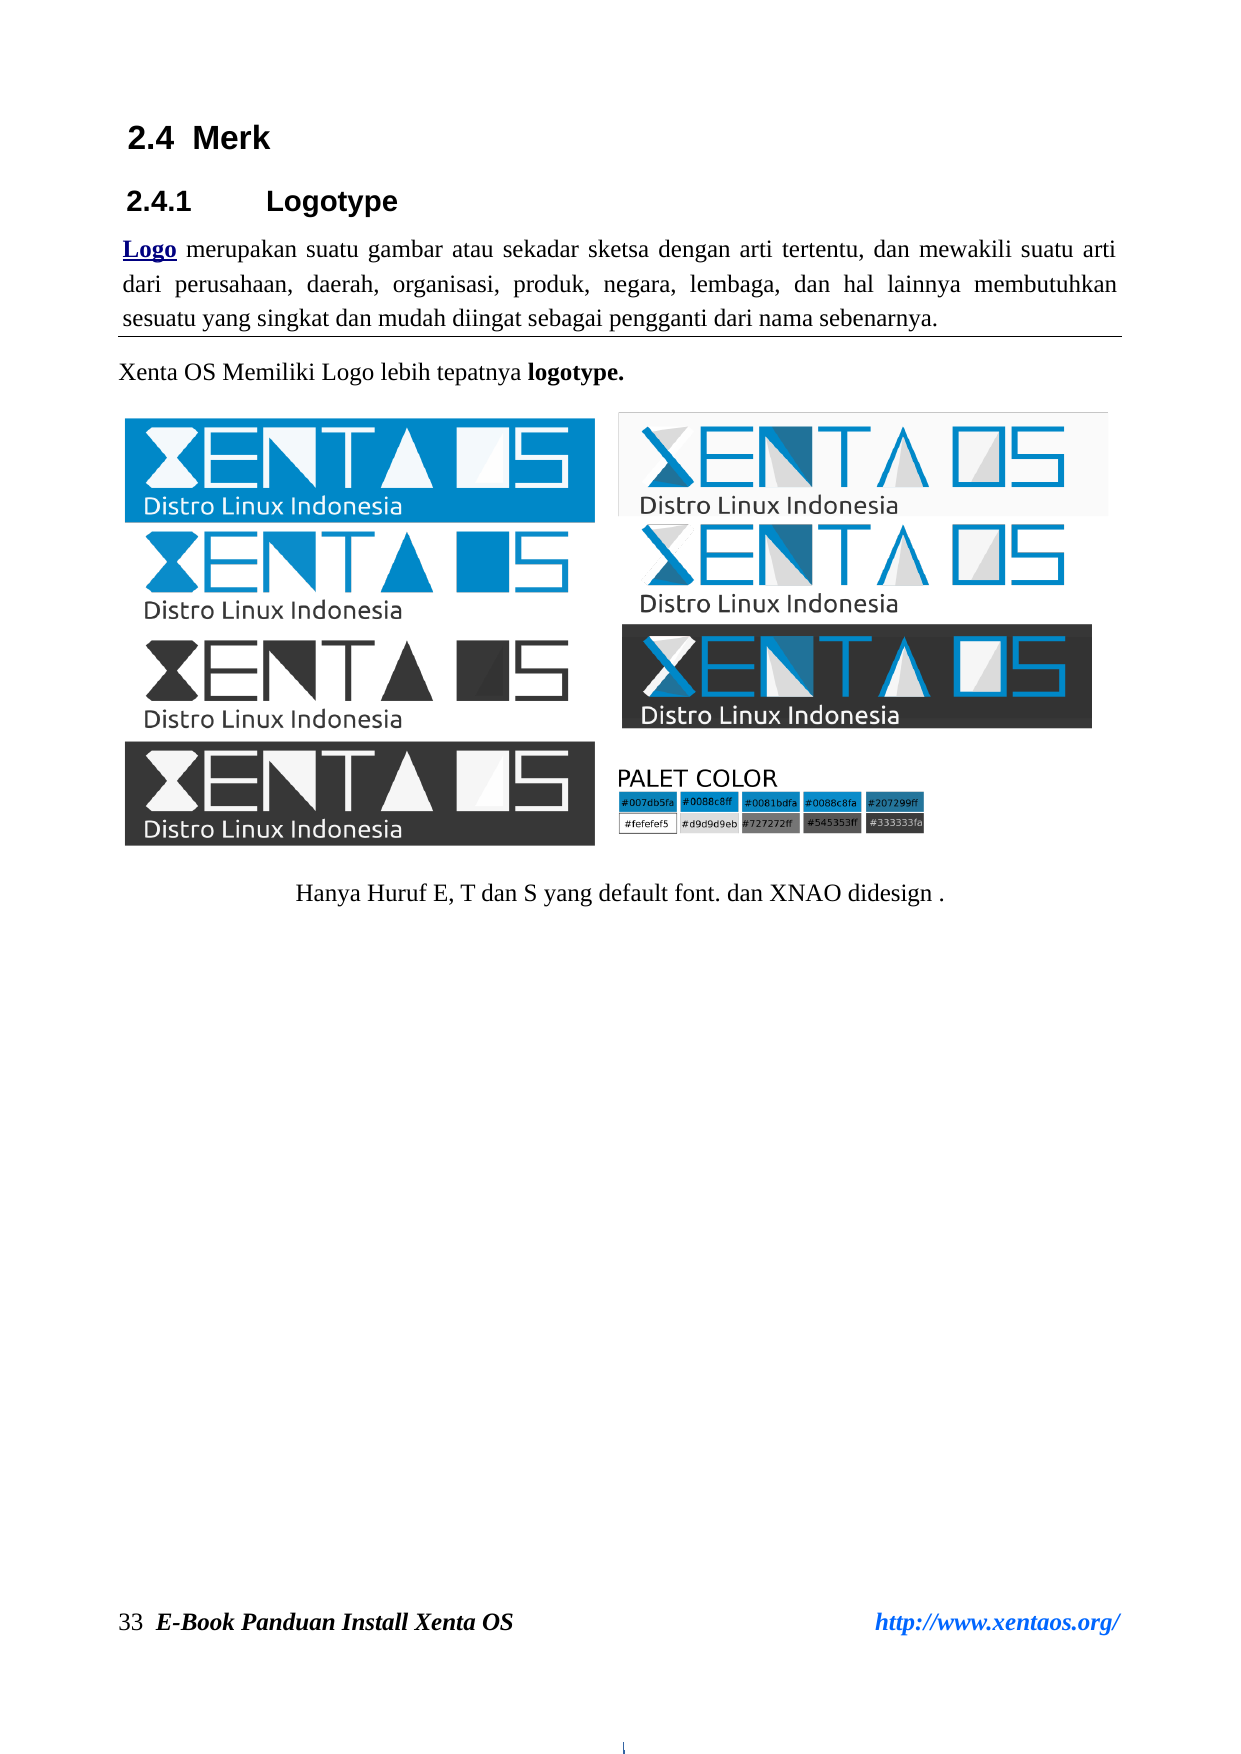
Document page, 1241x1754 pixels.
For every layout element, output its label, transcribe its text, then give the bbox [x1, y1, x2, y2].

subtitle Logotype [118, 184, 1122, 218]
text Hanya Huruf E, T dan S yang default font. dan XNAO didesign . [118, 878, 1122, 906]
picture [118, 406, 1123, 849]
text Xenta OS Memiliki Logo lebih tepatnya logotype. [118, 357, 1122, 386]
text Logo merupakan suatu gambar atau sekadar sketsa dengan arti tertentu, dan mewakili suatu arti dari perusahaan, daerah, organisasi, produk, negara, lembaga, dan hal lainnya membutuhkan sesuatu yang singkat dan mudah diingat sebagai pengganti dari nama sebenarnya. [118, 230, 1122, 336]
subtitle Merk [118, 118, 1122, 157]
